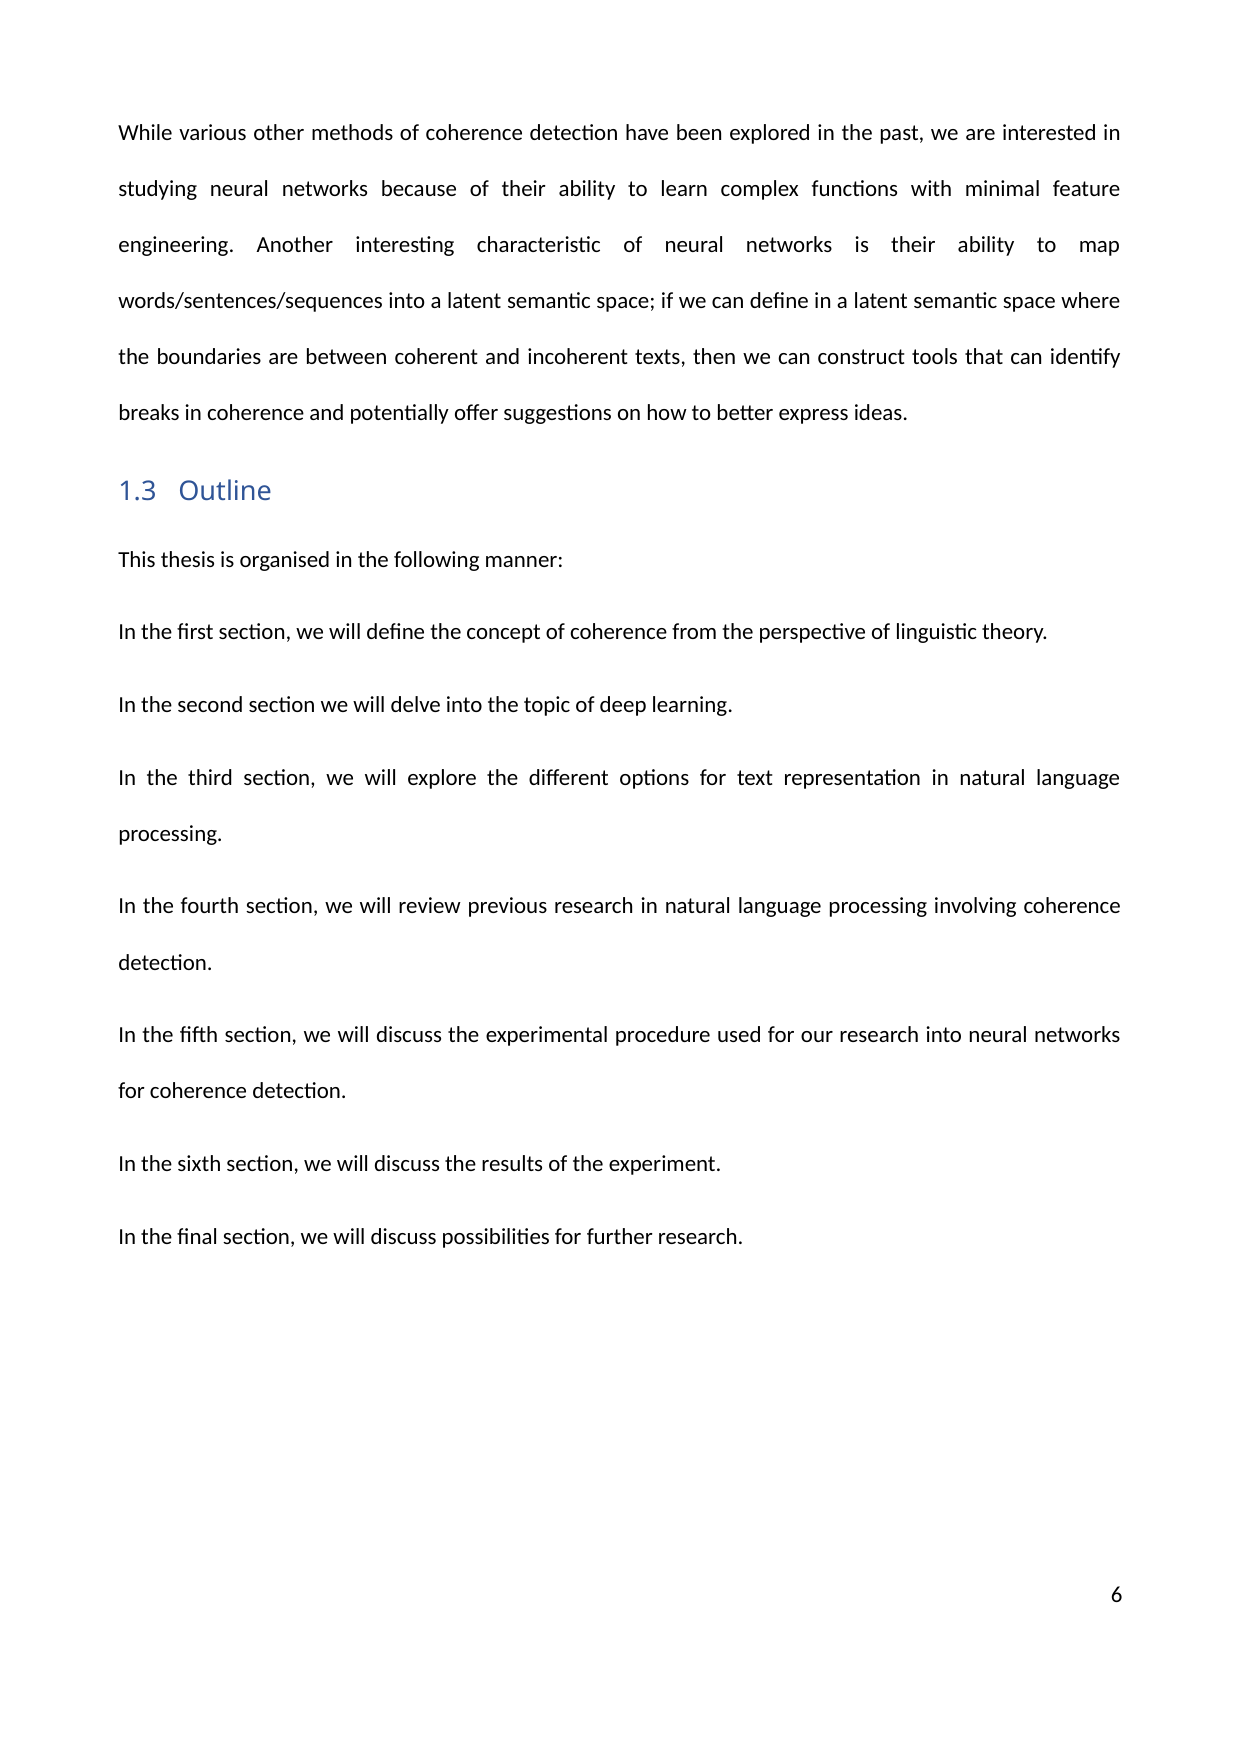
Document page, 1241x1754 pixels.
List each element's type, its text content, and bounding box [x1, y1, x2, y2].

subtitle Outline [118, 471, 1122, 508]
text In the final section, we will discuss possibilities for further research. [118, 1222, 1122, 1250]
text In the third section, we will explore the different options for text representation in natural language processing. [118, 763, 1122, 847]
text In the fifth section, we will discuss the experimental procedure used for our research into neural networks for coherence detection. [118, 1020, 1122, 1104]
text In the second section we will delve into the topic of deep learning. [118, 690, 1122, 718]
text In the fourth section, we will review previous research in natural language processing involving coherence detection. [118, 892, 1122, 976]
text In the first section, we will define the concept of coherence from the perspective of linguistic theory. [118, 617, 1122, 646]
text This thesis is organised in the following manner: [118, 545, 1122, 573]
text While various other methods of coherence detection have been explored in the past, we are interested in studying neural networks because of their ability to learn complex functions with minimal feature engineering. Another interesting characteristic of neural networks is their ability to map words/sentences/sequences into a latent semantic space; if we can define in a latent semantic space where the boundaries are between coherent and incoherent texts, then we can construct tools that can identify breaks in coherence and potentially offer suggestions on how to better express ideas. [118, 118, 1122, 426]
text In the sixth section, we will discuss the results of the experiment. [118, 1149, 1122, 1177]
